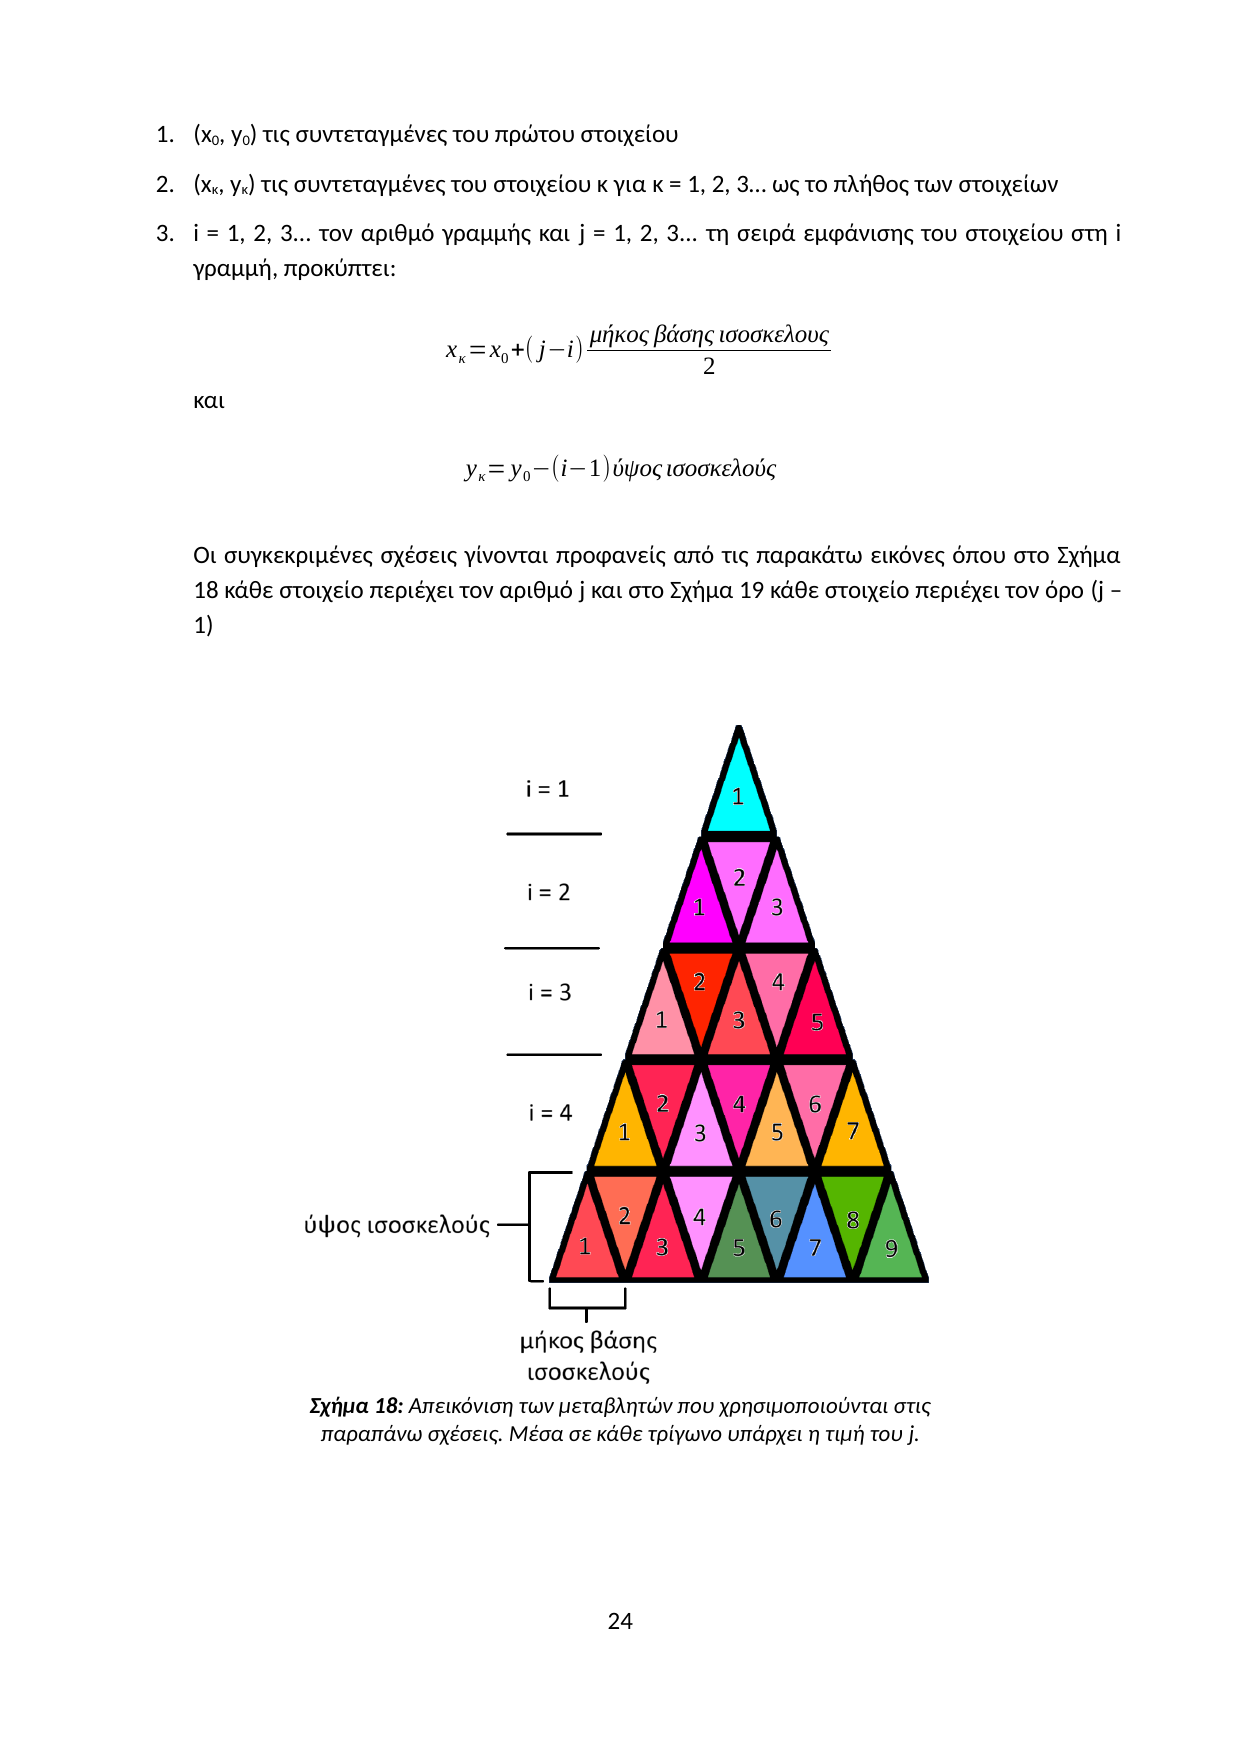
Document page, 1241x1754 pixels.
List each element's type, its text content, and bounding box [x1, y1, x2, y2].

list Οι συγκεκριμένες σχέσεις γίνονται προφανείς από τις παρακάτω εικόνες όπου στο Σχήμα 18 κάθε στοιχείο περιέχει τον αριθμό j και στο Σχήμα 19 κάθε στοιχείο περιέχει τον όρο (j – 1) [156, 539, 1122, 639]
picture [297, 720, 944, 1392]
list i = 1, 2, 3... τον αριθμό γραμμής και j = 1, 2, 3... τη σειρά εμφάνισης του στοιχείου στη i γραμμή, προκύπτει: [156, 217, 1122, 283]
list (xκ, yκ) τις συντεταγμένες του στοιχείου κ για κ = 1, 2, 3… ως το πλήθος των στοιχείων [156, 168, 1122, 198]
list και [156, 302, 1122, 415]
list (x0, y0) τις συντεταγμένες του πρώτου στοιχείου [156, 118, 1122, 149]
text Σχήμα 18: Απεικόνιση των μεταβλητών που χρησιμοποιούνται στις παραπάνω σχέσεις. Μέσα σε κάθε τρίγωνο υπάρχει η τιμή του j. [297, 1392, 943, 1447]
